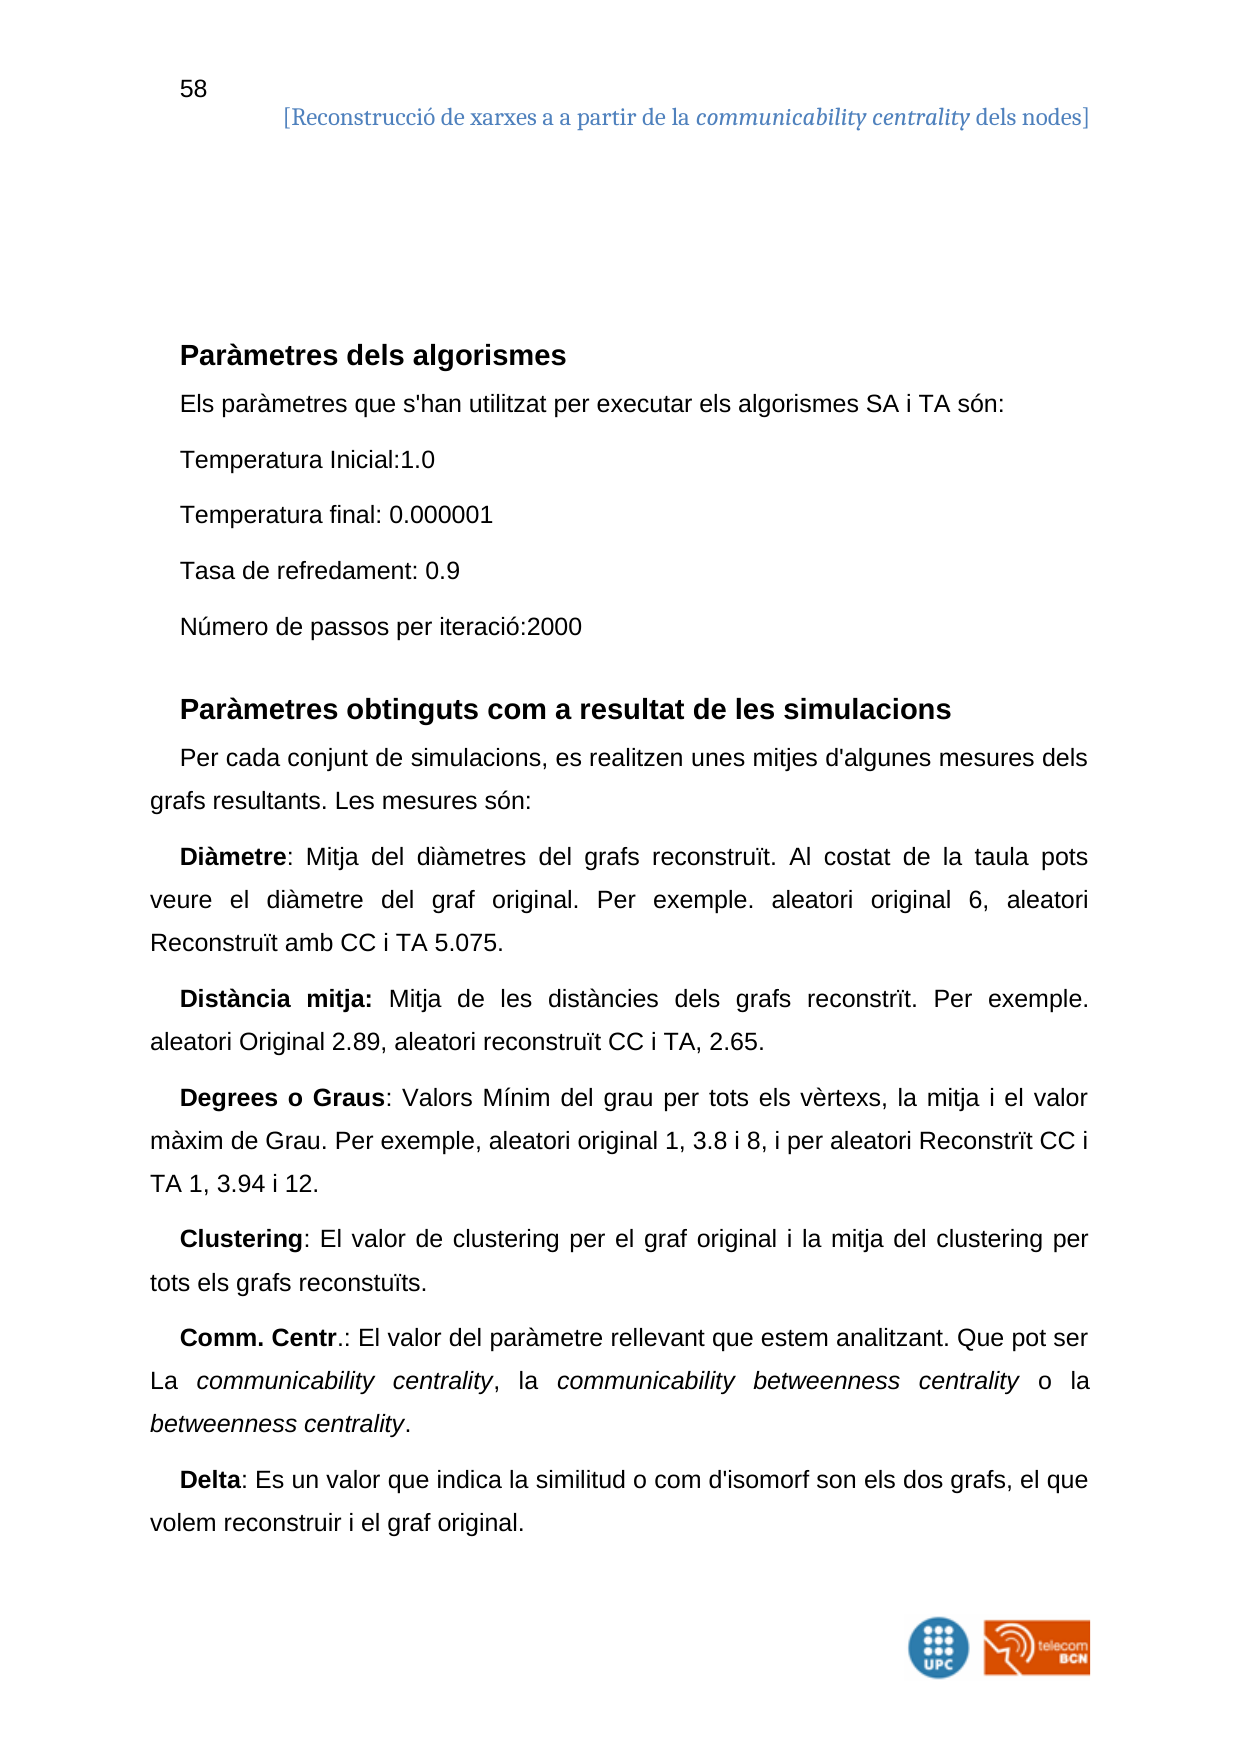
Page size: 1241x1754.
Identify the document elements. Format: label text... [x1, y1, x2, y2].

text Clustering: El valor de clustering per el graf original i la mitja del clustering per tots els grafs reconstuïts. [150, 1224, 1090, 1296]
text Temperatura final: 0.000001 [150, 500, 1090, 529]
text Distància mitja: Mitja de les distàncies dels grafs reconstrït. Per exemple. aleatori Original 2.89, aleatori reconstruït CC i TA, 2.65. [150, 984, 1090, 1056]
text Número de passos per iteració:2000 [150, 611, 1090, 640]
text Els paràmetres que s'han utilitzat per executar els algorismes SA i TA són: [150, 389, 1090, 418]
text Diàmetre: Mitja del diàmetres del grafs reconstruït. Al costat de la taula pots veure el diàmetre del graf original. Per exemple. aleatori original 6, aleatori Reconstruït amb CC i TA 5.075. [150, 842, 1090, 957]
text Delta: Es un valor que indica la similitud o com d'isomorf son els dos grafs, el que volem reconstruir i el graf original. [150, 1465, 1090, 1537]
text Tasa de refredament: 0.9 [150, 556, 1090, 584]
picture [904, 1614, 1091, 1681]
text Per cada conjunt de simulacions, es realitzen unes mitjes d'algunes mesures dels grafs resultants. Les mesures són: [150, 743, 1090, 815]
text Temperatura Inicial:1.0 [150, 444, 1090, 473]
subtitle Paràmetres obtinguts com a resultat de les simulacions [150, 692, 1090, 726]
text Comm. Centr.: El valor del paràmetre rellevant que estem analitzant. Que pot ser La communicability centrality, la communicability betweenness centrality o la betweenness centrality. [150, 1323, 1090, 1438]
subtitle Paràmetres dels algorismes [150, 338, 1090, 371]
text Degrees o Graus: Valors Mínim del grau per tots els vèrtexs, la mitja i el valor màxim de Grau. Per exemple, aleatori original 1, 3.8 i 8, i per aleatori Reconstrït CC i TA 1, 3.94 i 12. [150, 1082, 1090, 1197]
